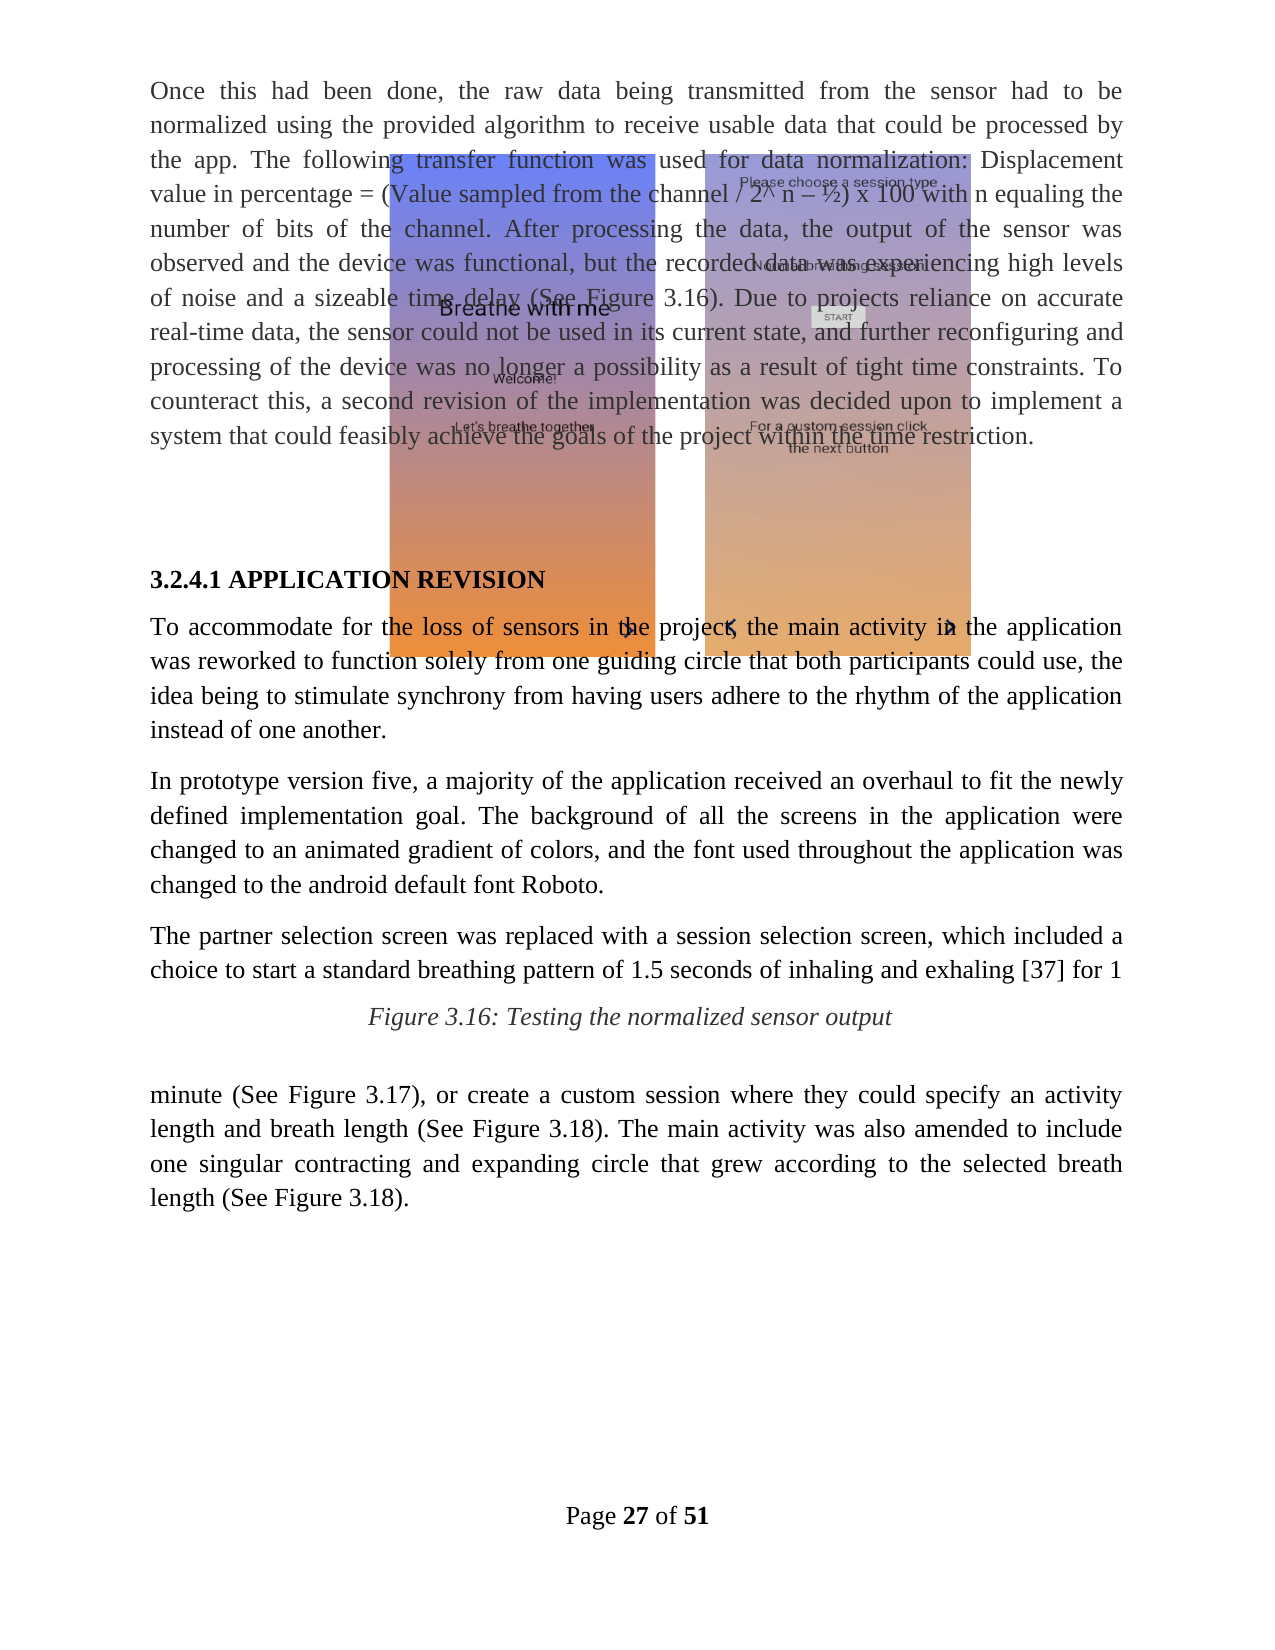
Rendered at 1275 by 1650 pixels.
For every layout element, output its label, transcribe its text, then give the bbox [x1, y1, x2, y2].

text In prototype version five, a majority of the application received an overhaul to fit the newly defined implementation goal. The background of all the screens in the application were changed to an animated gradient of colors, and the font used throughout the application was changed to the android default font Roboto. [150, 765, 1125, 899]
text The partner selection screen was replaced with a session selection screen, which included a choice to start a standard breathing pattern of 1.5 seconds of inhaling and exhaling [37] for 1 minute (See Figure 3.17), or create a custom session where they could specify an activity length and breath length (See Figure 3.18). The main activity was also amended to include one singular contracting and expanding circle that grew according to the selected breath length (See Figure 3.18). [150, 920, 1125, 1212]
subtitle 3.2.4.1 Application revision [150, 564, 389, 594]
text Once this had been done, the raw data being transmitted from the sensor had to be normalized using the provided algorithm to receive usable data that could be processed by the app. The following transfer function was used for data normalization: Displacement value in percentage = (Value sampled from the channel / 2^ n – ½) x 100 with n equaling the number of bits of the channel. After processing the data, the output of the sensor was observed and the device was functional, but the recorded data was experiencing high levels of noise and a sizeable time delay (See Figure 3.16). Due to projects reliance on accurate real-time data, the sensor could not be used in its current state, and further reconfiguring and processing of the device was no longer a possibility as a result of tight time constraints. To counteract this, a second revision of the implementation was decided upon to implement a system that could feasibly achieve the goals of the project within the time restriction. [150, 75, 1125, 450]
text To accommodate for the loss of sensors in the project, the main activity in the application was reworked to function solely from one guiding circle that both participants could use, the idea being to stimulate synchrony from having users adhere to the rhythm of the application instead of one another. [150, 611, 1125, 744]
text Figure 3.16: Testing the normalized sensor output [200, 1001, 1063, 1031]
subtitle 3.2.4.1 Application revision [971, 564, 1125, 594]
subtitle 3.2.4.1 Application revision [656, 564, 705, 594]
